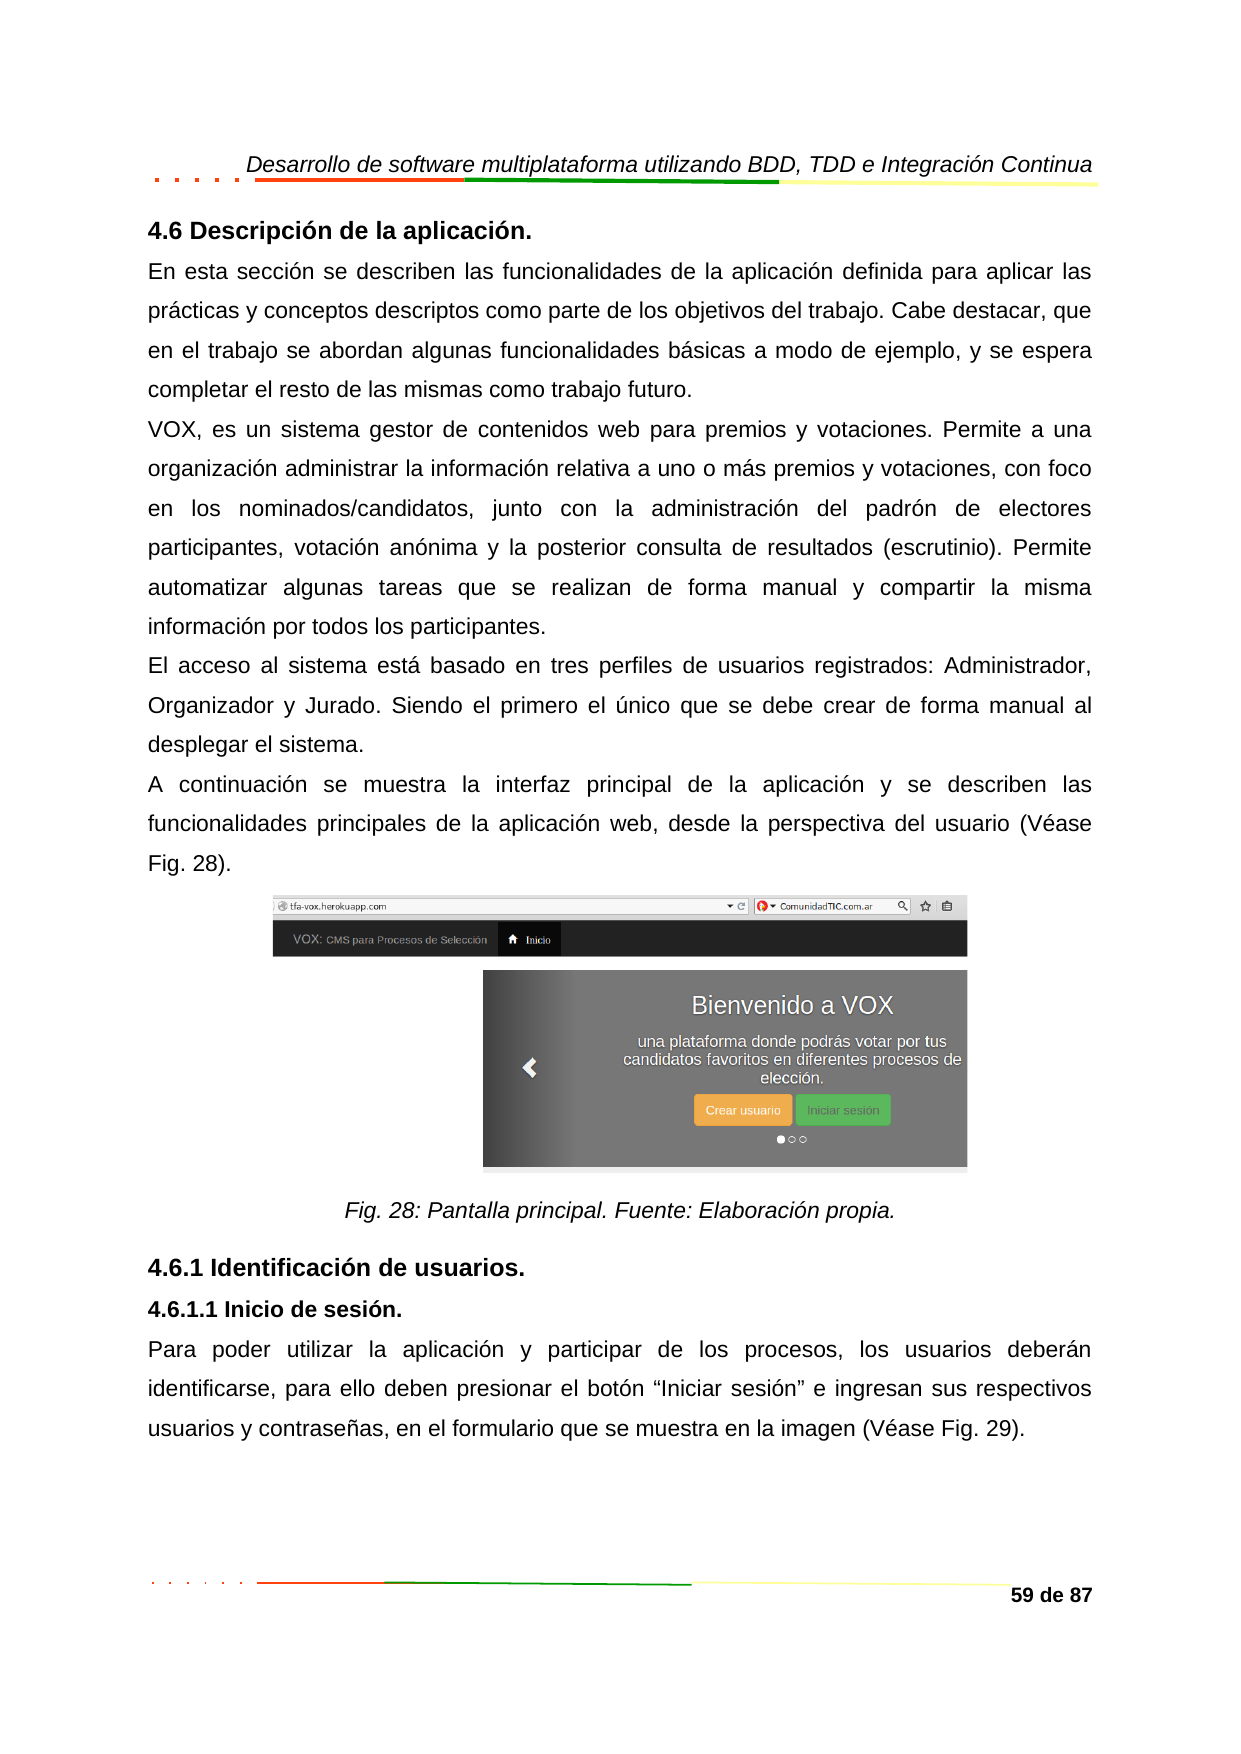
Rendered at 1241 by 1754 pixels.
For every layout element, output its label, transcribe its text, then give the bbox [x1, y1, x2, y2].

text El acceso al sistema está basado en tres perfiles de usuarios registrados: Administrador, Organizador y Jurado. Siendo el primero el único que se debe crear de forma manual al desplegar el sistema. [148, 652, 1093, 758]
picture [272, 895, 968, 1173]
table_cell Fig. 28: Pantalla principal. Fuente: Elaboración propia. [148, 1178, 1093, 1241]
text 4.6.1.1 Inicio de sesión. [148, 1296, 1093, 1322]
text VOX, es un sistema gestor de contenidos web para premios y votaciones. Permite a una organización administrar la información relativa a uno o más premios y votaciones, con foco en los nominados/candidatos, junto con la administración del padrón de electores participantes, votación anónima y la posterior consulta de resultados (escrutinio). Permite automatizar algunas tareas que se realizan de forma manual y compartir la misma información por todos los participantes. [148, 416, 1093, 639]
text A continuación se muestra la interfaz principal de la aplicación y se describen las funcionalidades principales de la aplicación web, desde la perspectiva del usuario (Véase Fig. 28). [148, 771, 1093, 876]
text 4.6.1 Identificación de usuarios. [148, 1253, 1093, 1282]
subtitle 4.6 Descripción de la aplicación. [148, 216, 1093, 245]
table_header [148, 889, 1093, 1178]
text En esta sección se describen las funcionalidades de la aplicación definida para aplicar las prácticas y conceptos descriptos como parte de los objetivos del trabajo. Cabe destacar, que en el trabajo se abordan algunas funcionalidades básicas a modo de ejemplo, y se espera completar el resto de las mismas como trabajo futuro. [148, 258, 1093, 402]
text Para poder utilizar la aplicación y participar de los procesos, los usuarios deberán identificarse, para ello deben presionar el botón “Iniciar sesión” e ingresan sus respectivos usuarios y contraseñas, en el formulario que se muestra en la imagen (Véase Fig. 29). [148, 1336, 1093, 1441]
